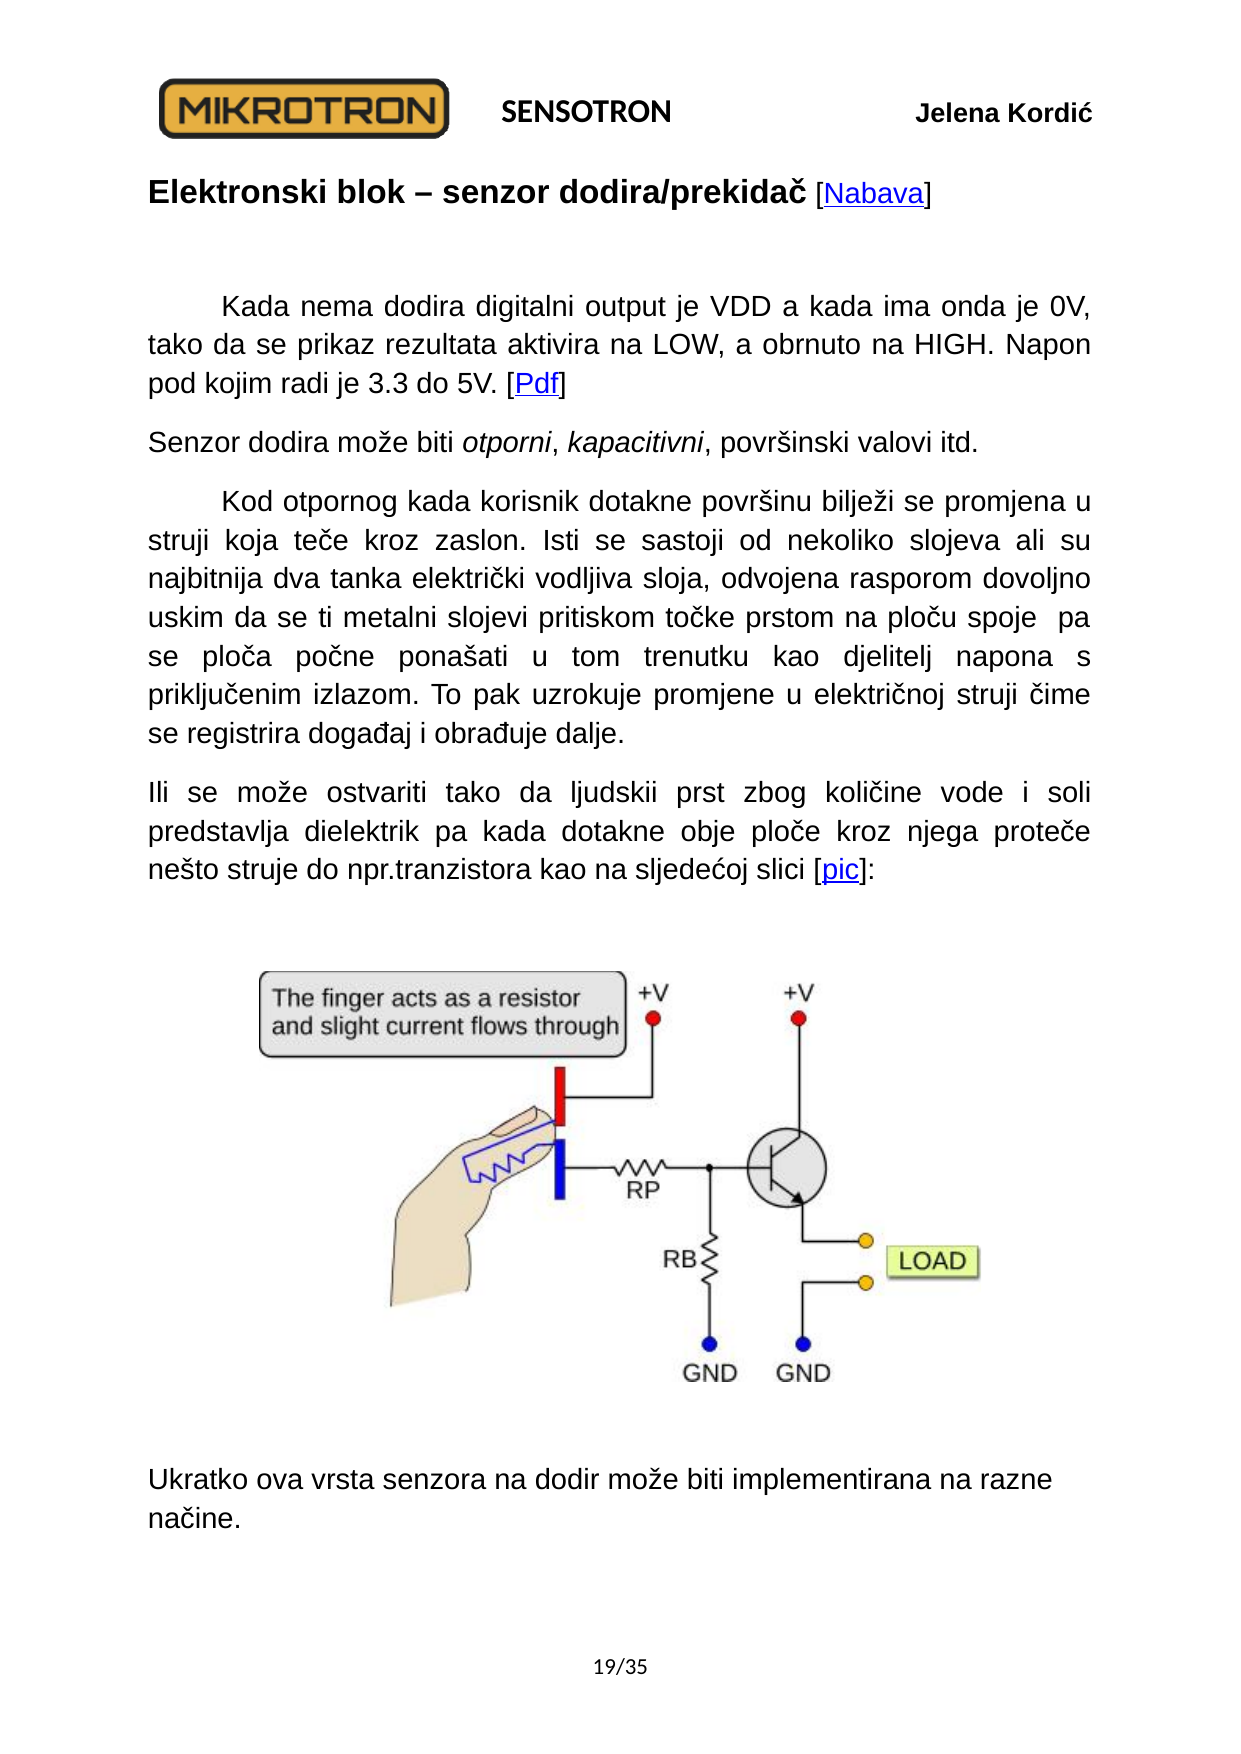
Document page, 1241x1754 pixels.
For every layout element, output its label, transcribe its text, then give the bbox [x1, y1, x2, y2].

text Kod otpornog kada korisnik dotakne površinu bilježi se promjena u struji koja teče kroz zaslon. Isti se sastoji od nekoliko slojeva ali su najbitnija dva tanka električki vodljiva sloja, odvojena rasporom dovoljno uskim da se ti metalni slojevi pritiskom točke prstom na ploču spoje pa se ploča počne ponašati u tom trenutku kao djelitelj napona s priključenim izlazom. To pak uzrokuje promjene u električnoj struji čime se registrira događaj i obrađuje dalje. [148, 484, 1093, 749]
text Ukratko ova vrsta senzora na dodir može biti implementirana na razne načine. [148, 1462, 1093, 1534]
text Ili se može ostvariti tako da ljudskii prst zbog količine vode i soli predstavlja dielektrik pa kada dotakne obje ploče kroz njega proteče nešto struje do npr.tranzistora kao na sljedećoj slici [pic]: [148, 775, 1093, 886]
text Kada nema dodira digitalni output je VDD a kada ima onda je 0V, tako da se prikaz rezultata aktivira na LOW, a obrnuto na HIGH. Napon pod kojim radi je 3.3 do 5V. [Pdf] [148, 289, 1093, 399]
text Senzor dodira može biti otporni, kapacitivni, površinski valovi itd. [148, 425, 1093, 459]
subtitle Elektronski blok – senzor dodira/prekidač [Nabava] [148, 173, 1093, 211]
picture [259, 971, 982, 1382]
